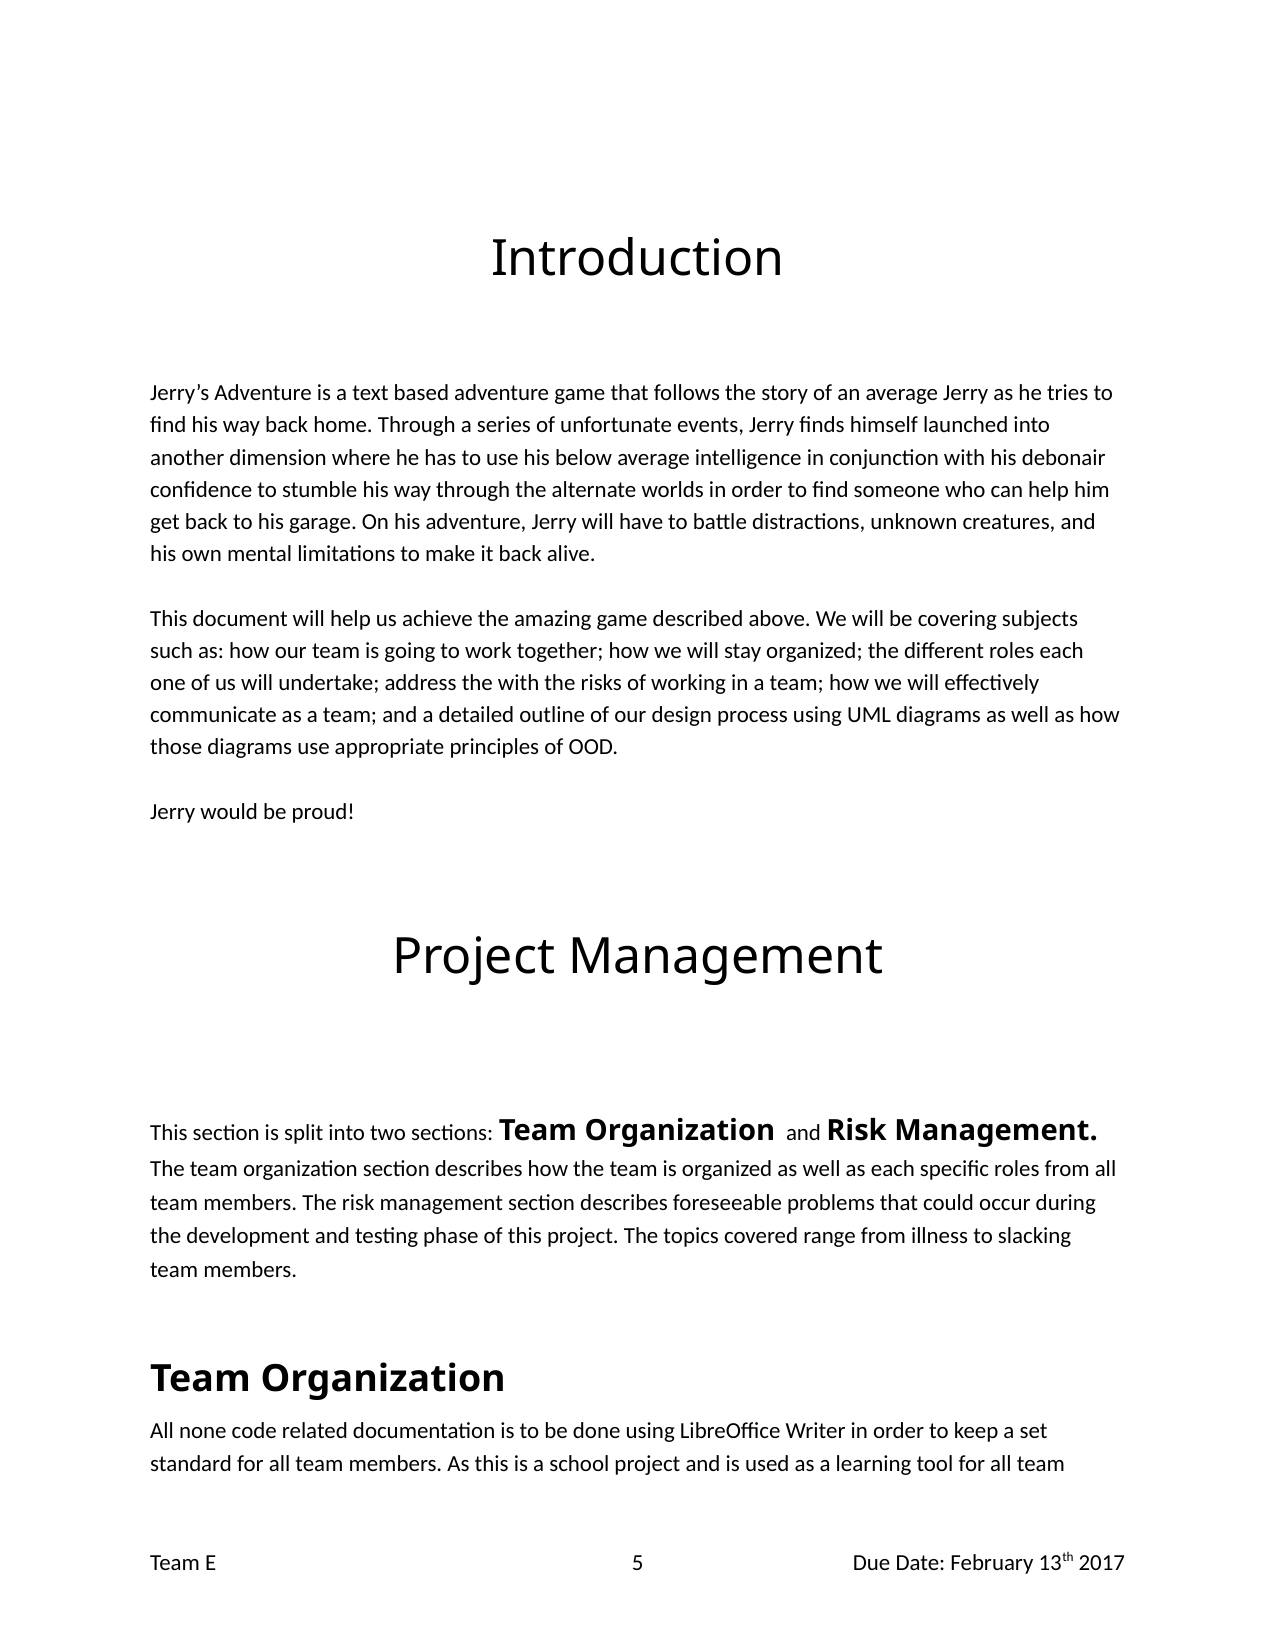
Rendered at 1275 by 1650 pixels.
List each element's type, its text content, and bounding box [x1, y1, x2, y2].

text Introduction [150, 222, 1125, 290]
text Project Management [150, 920, 1125, 988]
text All none code related documentation is to be done using LibreOffice Writer in order to keep a set standard for all team members. As this is a school project and is used as a learning tool for all team [150, 1416, 1125, 1478]
subtitle Team Organization [150, 1351, 1125, 1402]
text Jerry would be proud! [150, 797, 1125, 825]
text Jerry’s Adventure is a text based adventure game that follows the story of an average Jerry as he tries to find his way back home. Through a series of unfortunate events, Jerry finds himself launched into another dimension where he has to use his below average intelligence in conjunction with his debonair confidence to stumble his way through the alternate worlds in order to find someone who can help him get back to his garage. On his adventure, Jerry will have to battle distractions, unknown creatures, and his own mental limitations to make it back alive. [150, 378, 1125, 567]
text This document will help us achieve the amazing game described above. We will be covering subjects such as: how our team is going to work together; how we will stay organized; the different roles each one of us will undertake; address the with the risks of working in a team; how we will effectively communicate as a team; and a detailed outline of our design process using UML diagrams as well as how those diagrams use appropriate principles of OOD. [150, 604, 1125, 760]
text This section is split into two sections: Team Organization and Risk Management. The team organization section describes how the team is organized as well as each specific roles from all team members. The risk management section describes foreseeable problems that could occur during the development and testing phase of this project. The topics covered range from illness to slacking team members. [150, 1109, 1125, 1283]
